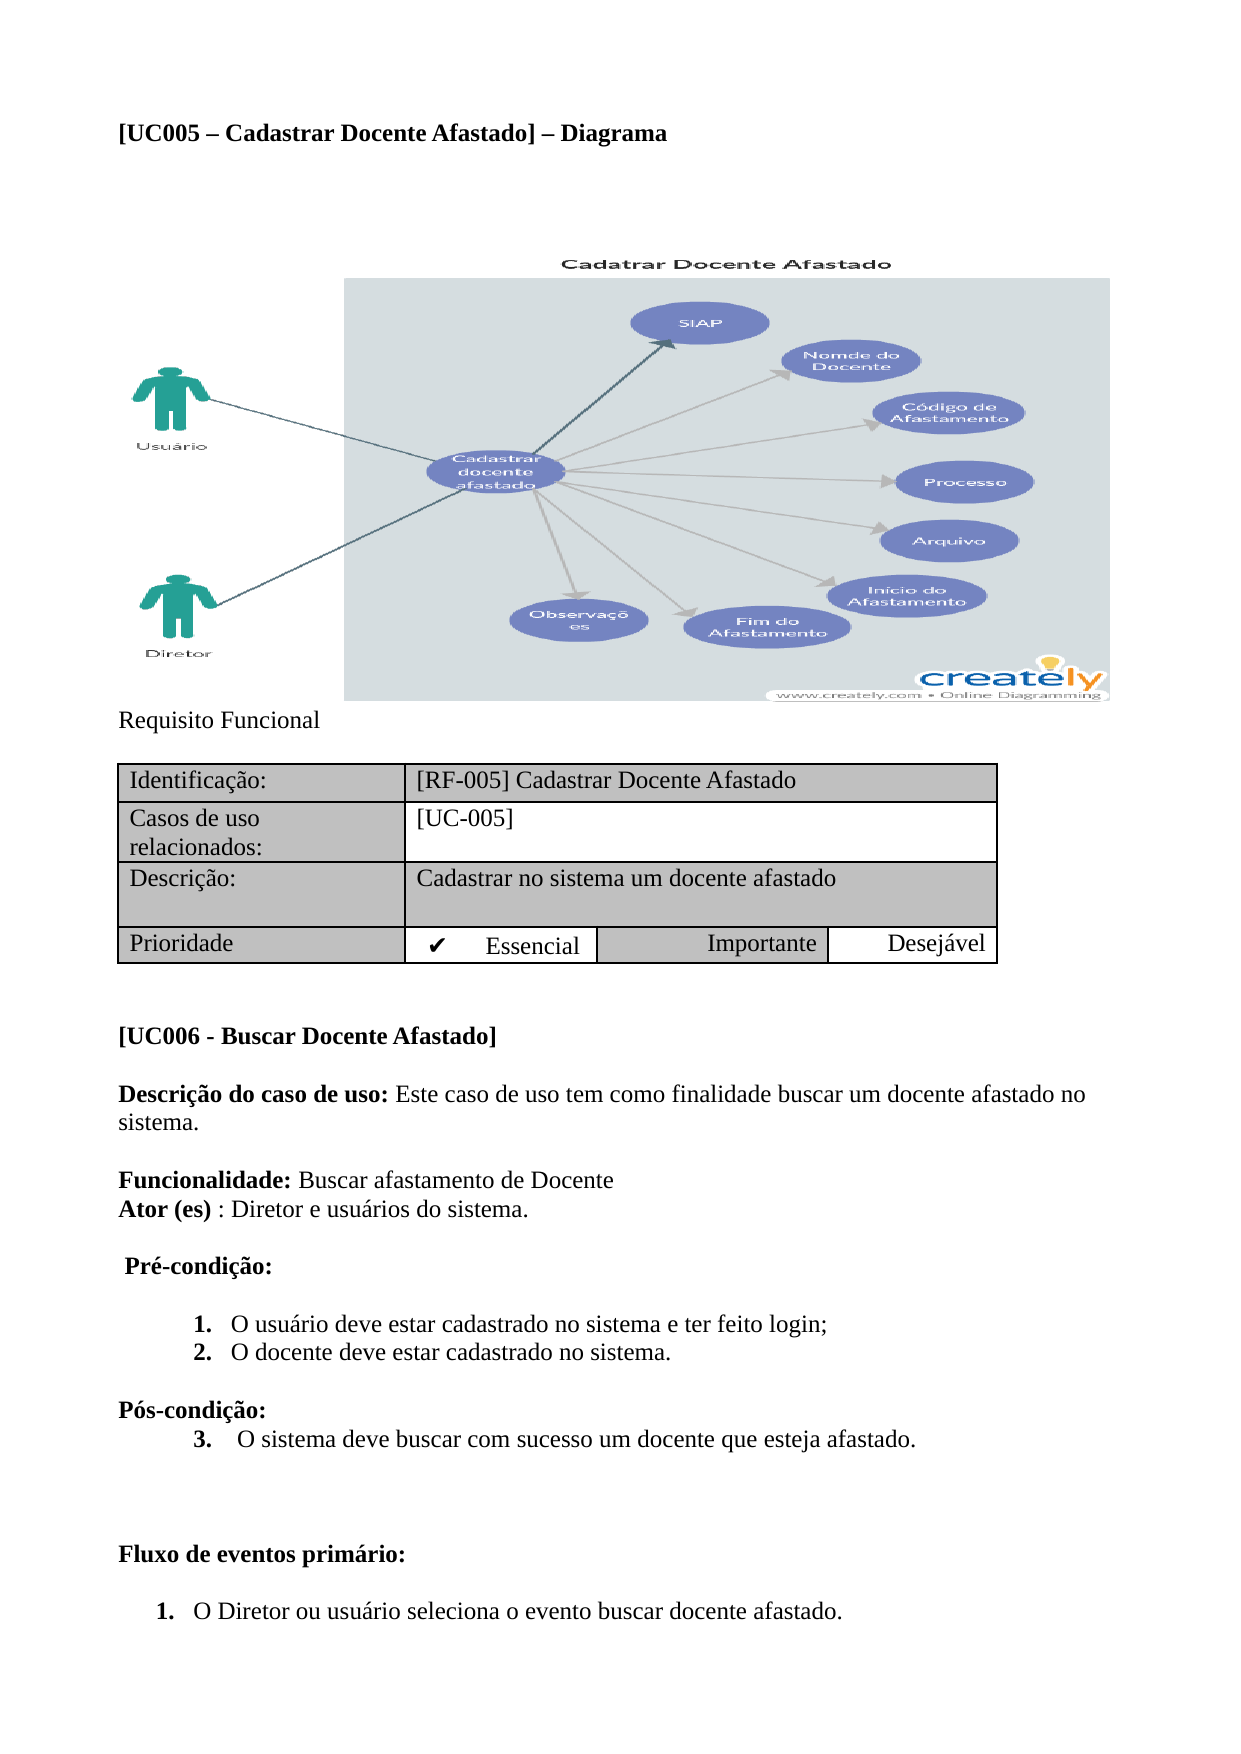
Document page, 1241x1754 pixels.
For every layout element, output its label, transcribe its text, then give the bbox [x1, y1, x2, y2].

table_header [RF-005] Cadastrar Docente Afastado [406, 765, 996, 801]
text Requisito Funcional [118, 705, 1122, 734]
table_cell Desejável [829, 928, 996, 962]
text [UC005 – Cadastrar Docente Afastado] – Diagrama [118, 118, 1122, 705]
table_cell ✔ Essencial [406, 928, 596, 962]
table_cell Descrição: [119, 863, 404, 926]
text Pós-condição: [118, 1395, 1122, 1424]
list O sistema deve buscar com sucesso um docente que esteja afastado. [193, 1424, 1122, 1452]
list O usuário deve estar cadastrado no sistema e ter feito login; [193, 1309, 1122, 1337]
text [UC006 - Buscar Docente Afastado] [118, 1021, 1122, 1050]
text Pré-condição: [118, 1251, 1122, 1280]
text Descrição do caso de uso: Este caso de uso tem como finalidade buscar um docente afastado no sistema. [118, 1079, 1122, 1136]
table_cell [UC-005] [406, 803, 996, 861]
text Fluxo de eventos primário: [118, 1539, 1122, 1567]
table_cell Cadastrar no sistema um docente afastado [406, 863, 996, 926]
list O docente deve estar cadastrado no sistema. [193, 1337, 1122, 1366]
text Ator (es) : Diretor e usuários do sistema. [118, 1194, 1122, 1222]
table_cell Casos de uso relacionados: [119, 803, 404, 861]
list O Diretor ou usuário seleciona o evento buscar docente afastado. [156, 1596, 1122, 1625]
text Funcionalidade: Buscar afastamento de Docente [118, 1165, 1122, 1194]
table_cell Prioridade [119, 928, 404, 962]
table_header Identificação: [119, 765, 404, 801]
table_cell Importante [598, 928, 827, 962]
